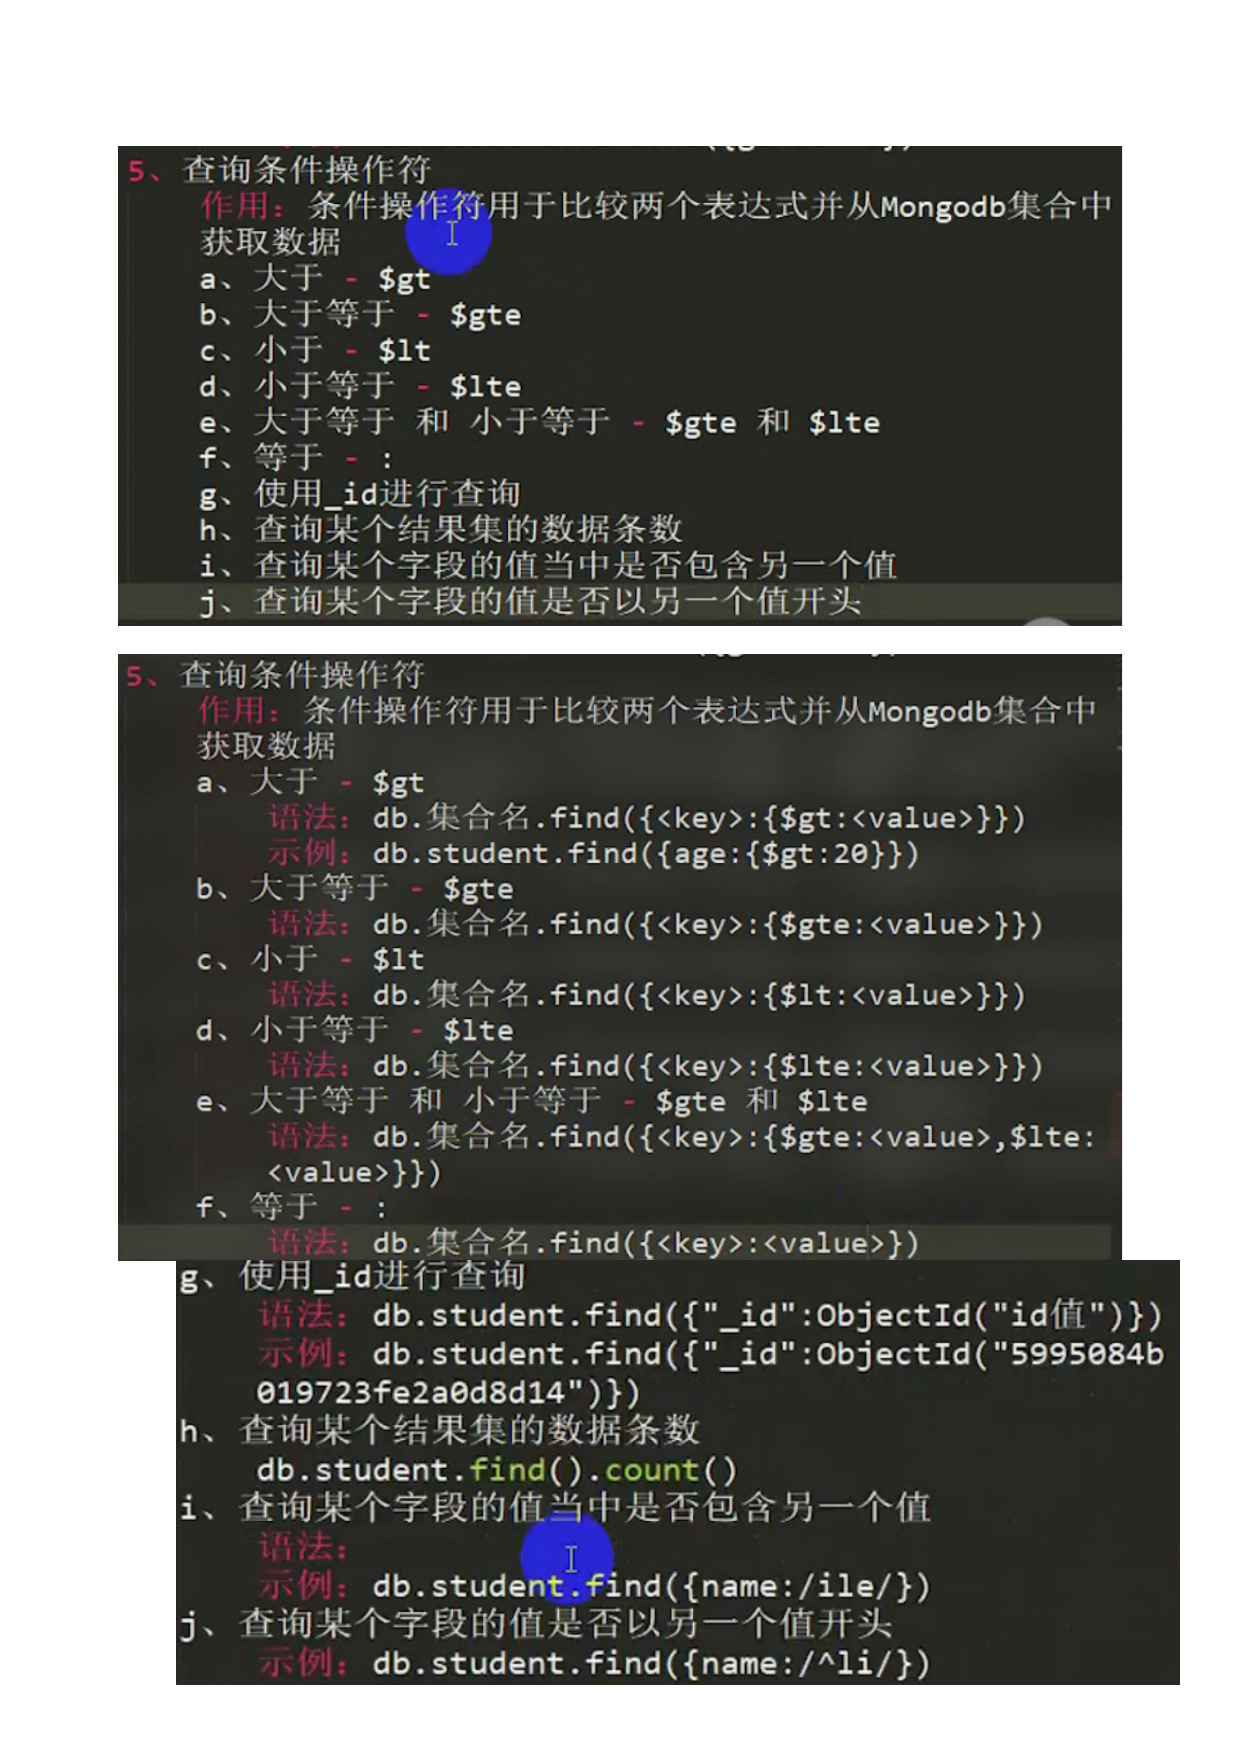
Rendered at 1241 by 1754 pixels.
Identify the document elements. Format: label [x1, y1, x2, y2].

picture [118, 654, 1180, 1685]
picture [118, 146, 1123, 626]
